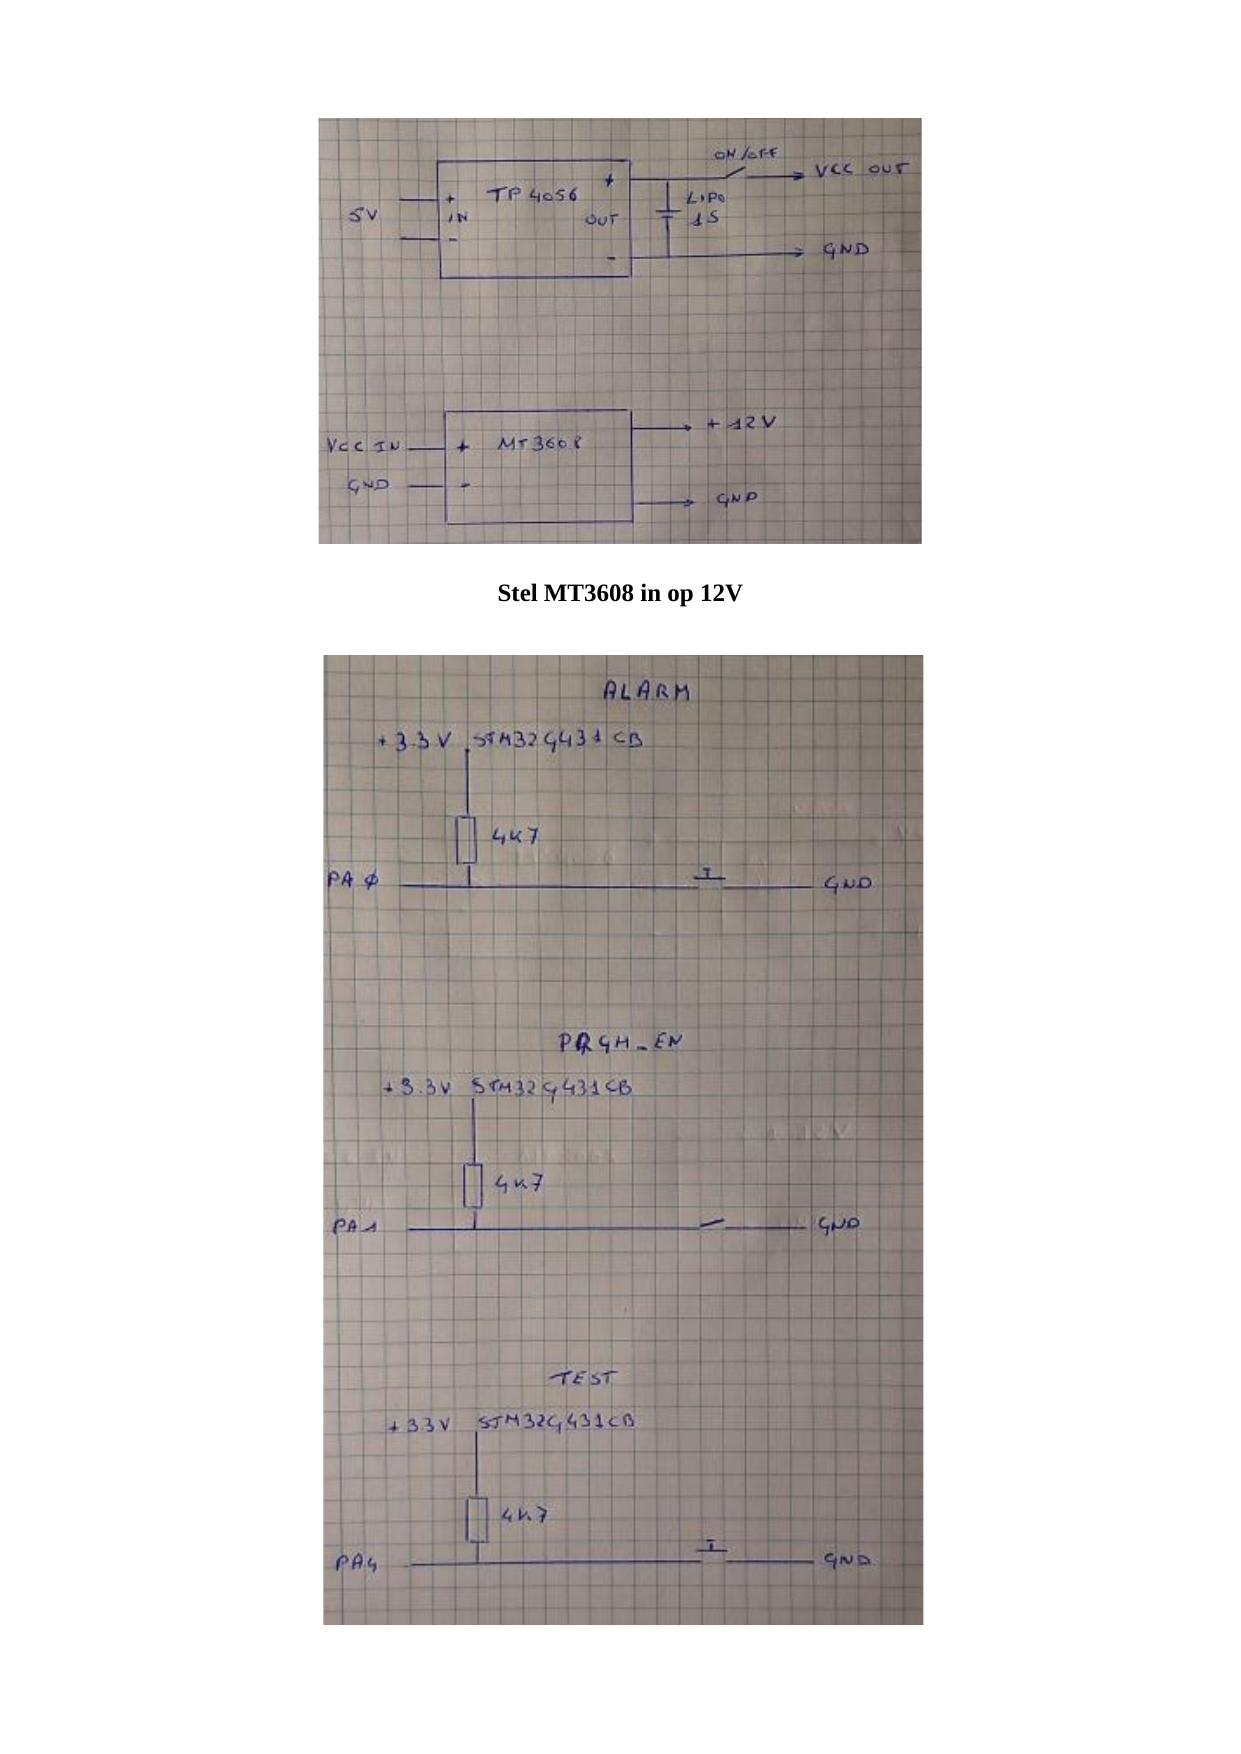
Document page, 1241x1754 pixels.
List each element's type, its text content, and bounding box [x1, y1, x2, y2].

picture [323, 655, 924, 1625]
picture [318, 118, 922, 544]
text Stel MT3608 in op 12V [118, 578, 1122, 607]
